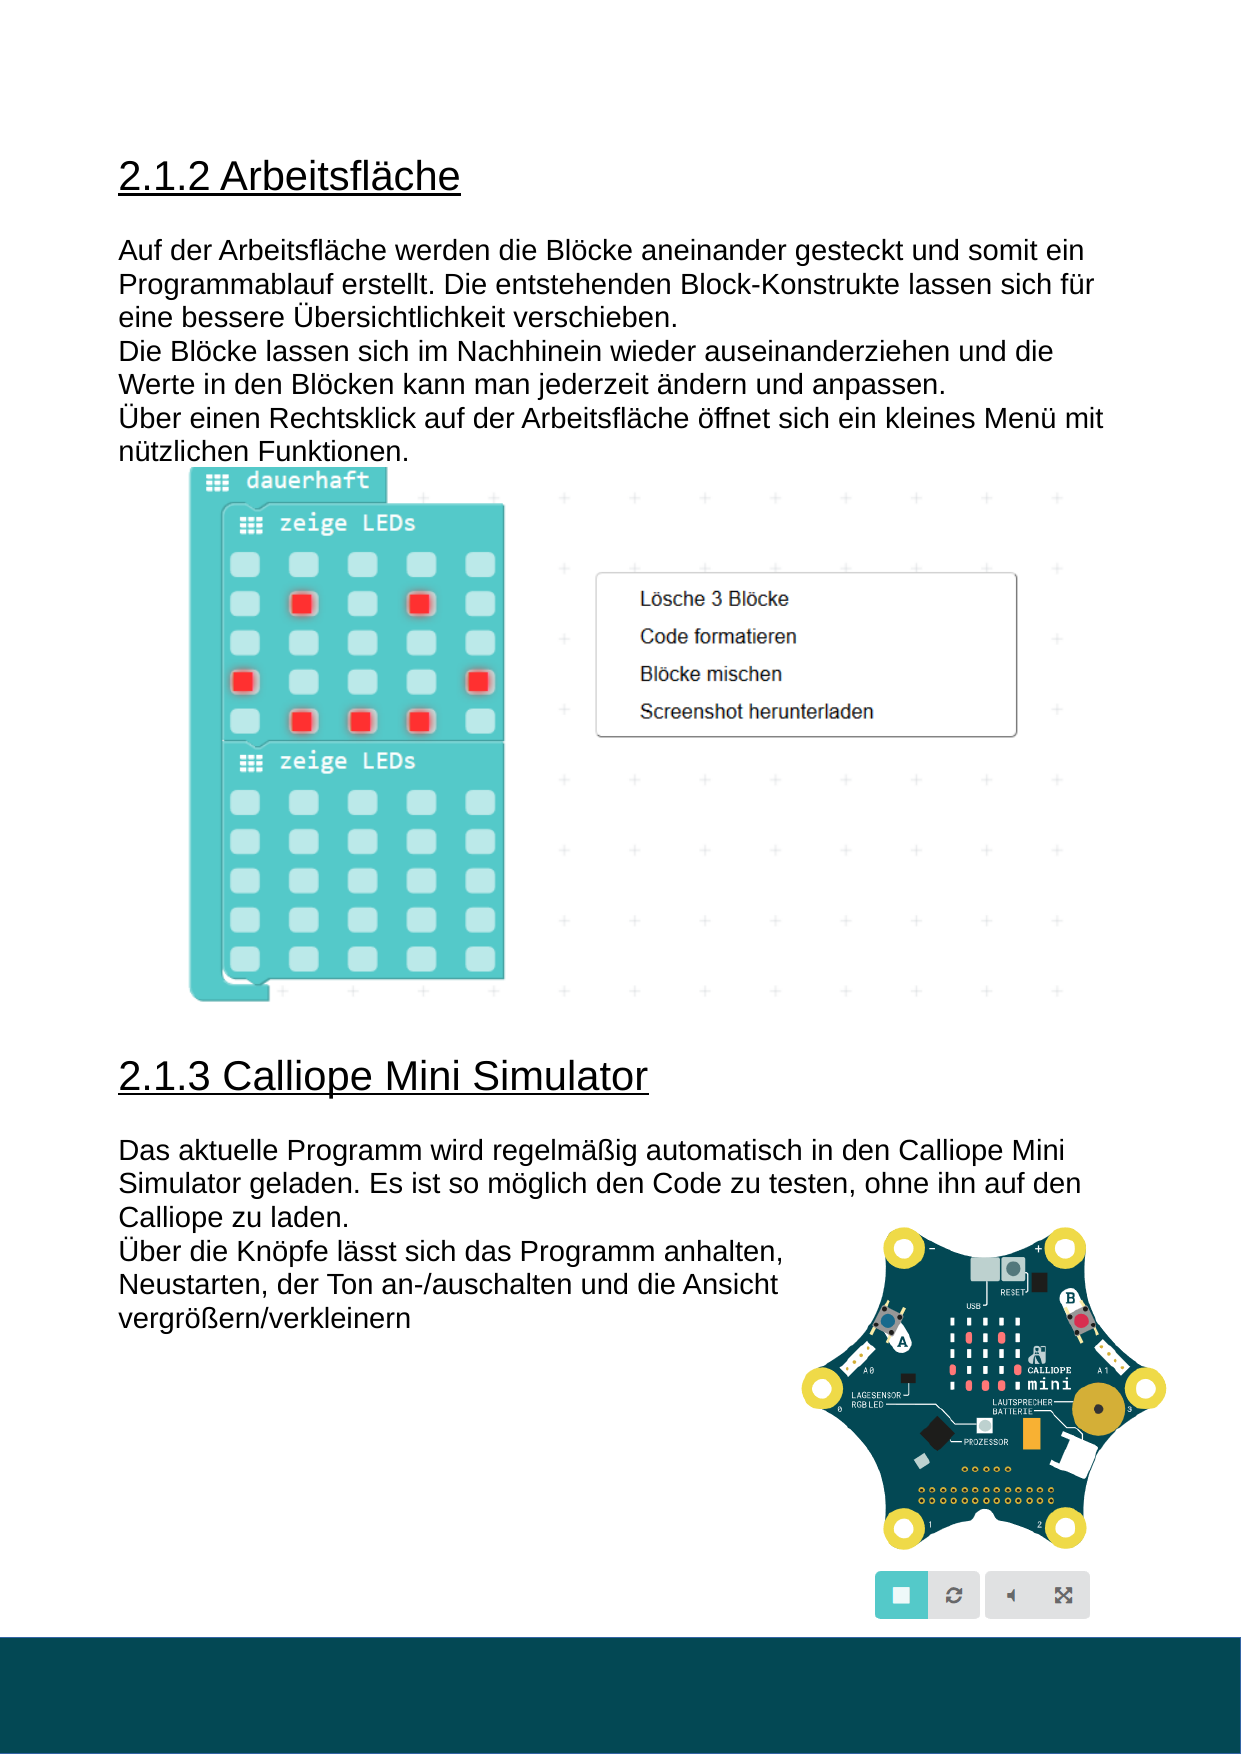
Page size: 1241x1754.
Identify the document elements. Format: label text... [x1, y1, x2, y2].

text Auf der Arbeitsfläche werden die Blöcke aneinander gesteckt und somit ein Programmablauf erstellt. Die entstehenden Block-Konstrukte lassen sich für eine bessere Übersichtlichkeit verschieben. [118, 233, 1122, 334]
text Das aktuelle Programm wird regelmäßig automatisch in den Calliope Mini Simulator geladen. Es ist so möglich den Code zu testen, ohne ihn auf den Calliope zu laden. [118, 1133, 1122, 1233]
text Die Blöcke lassen sich im Nachhinein wieder auseinanderziehen und die Werte in den Blöcken kann man jederzeit ändern und anpassen. [118, 334, 1122, 401]
text 2.1.2 Arbeitsfläche [118, 152, 1122, 199]
picture [170, 467, 1070, 1018]
text 2.1.3 Calliope Mini Simulator [118, 1051, 1122, 1099]
picture [785, 1220, 1178, 1637]
text Über die Knöpfe lässt sich das Programm anhalten, Neustarten, der Ton an-/auschalten und die Ansicht vergrößern/verkleinern [118, 1233, 785, 1334]
text Über einen Rechtsklick auf der Arbeitsfläche öffnet sich ein kleines Menü mit nützlichen Funktionen. [118, 401, 1122, 468]
